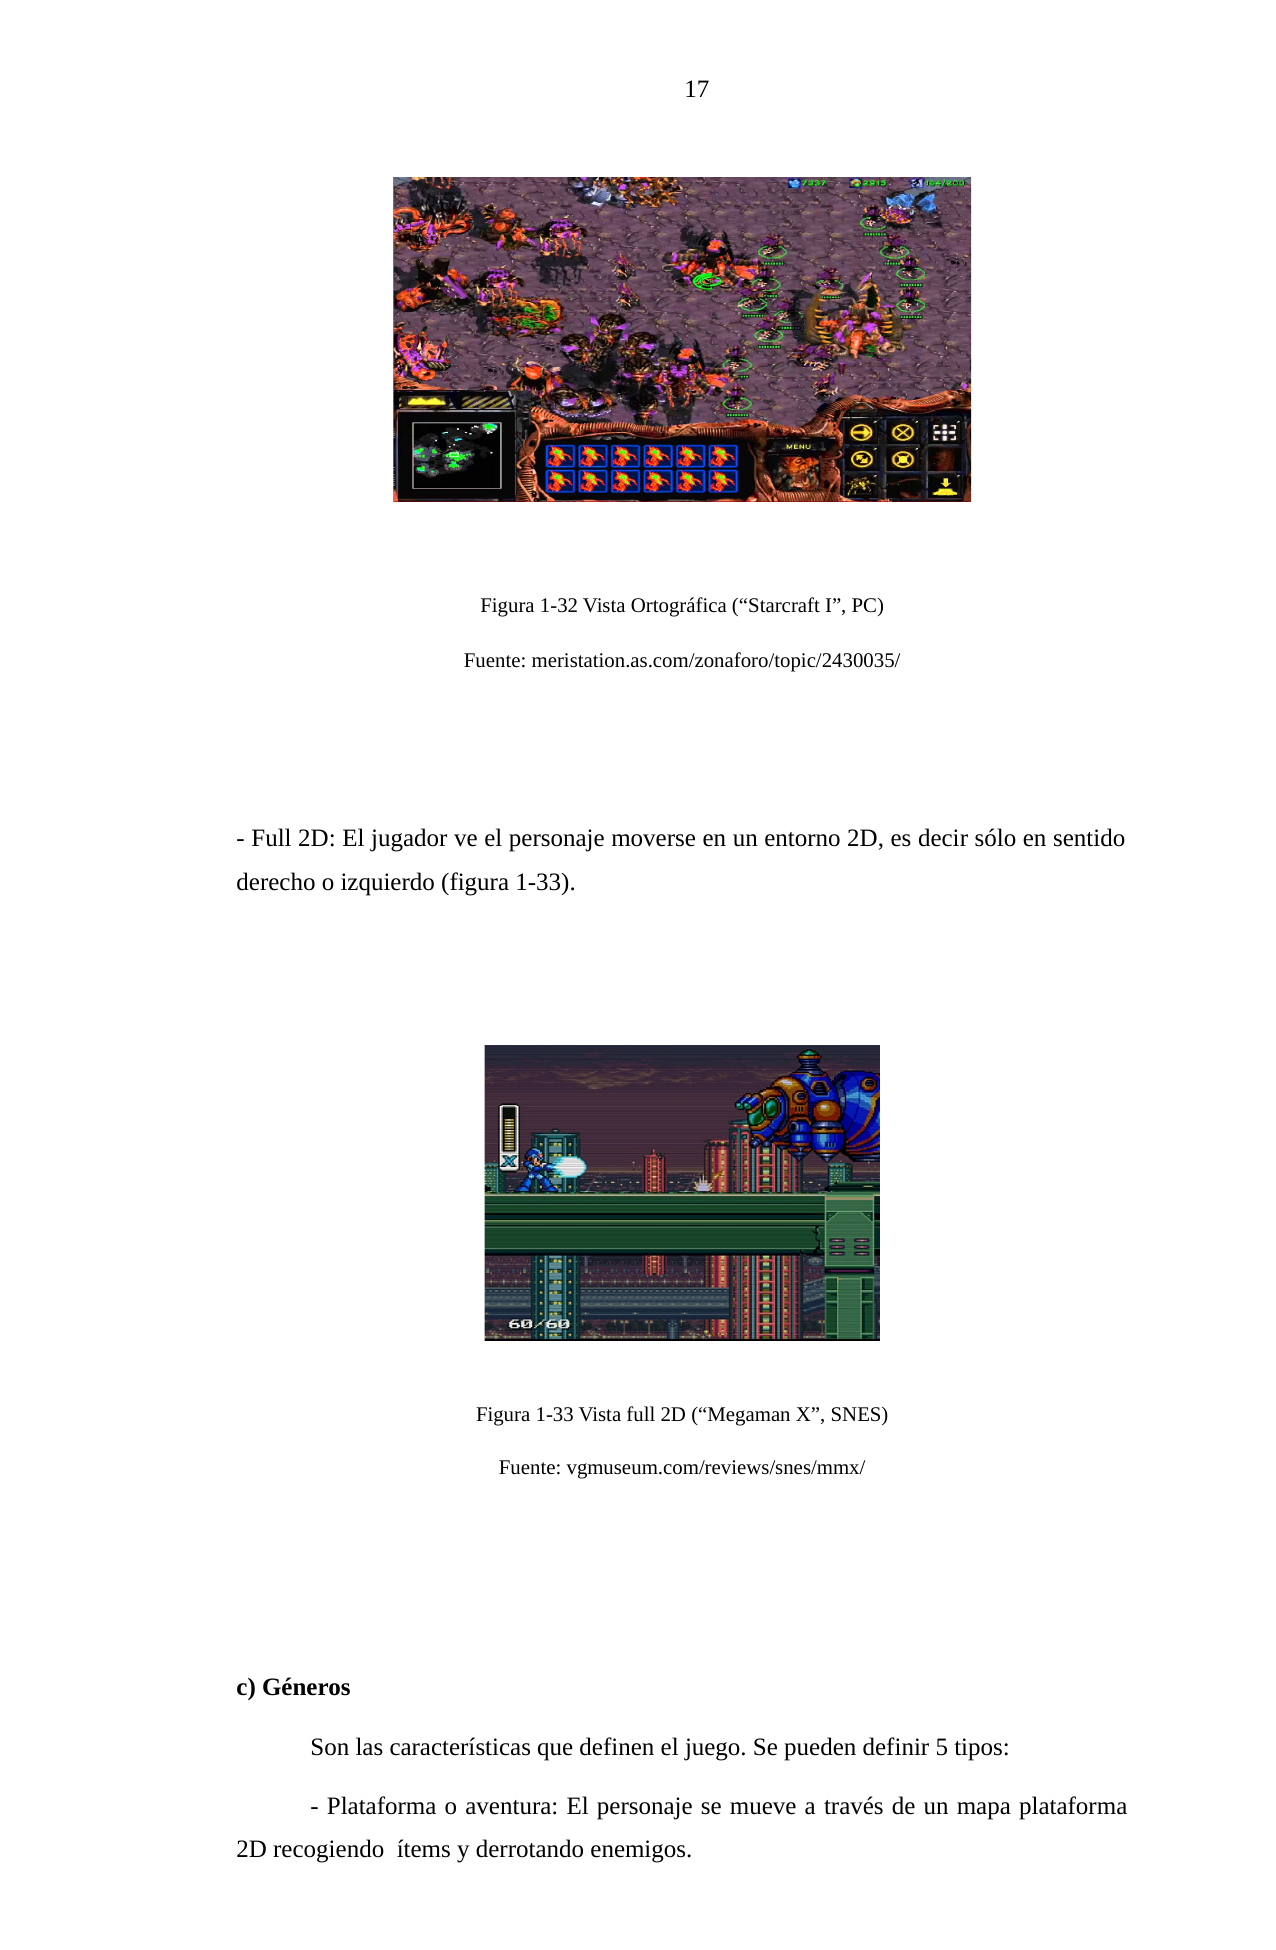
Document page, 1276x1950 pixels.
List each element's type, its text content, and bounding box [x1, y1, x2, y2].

text Son las características que definen el juego. Se pueden definir 5 tipos: [236, 1732, 1128, 1760]
text Fuente: vgmuseum.com/reviews/snes/mmx/ [236, 1455, 1128, 1479]
text - Full 2D: El jugador ve el personaje moverse en un entorno 2D, es decir sólo en sentido derecho o izquierdo (figura 1-33). [236, 823, 1128, 895]
text Figura 1-33 Vista full 2D (“Megaman X”, SNES) [236, 1402, 1128, 1426]
text c) Géneros [236, 1672, 1128, 1701]
text - Plataforma o aventura: El personaje se mueve a través de un mapa plataforma 2D recogiendo ítems y derrotando enemigos. [236, 1791, 1128, 1863]
text Fuente: meristation.as.com/zonaforo/topic/2430035/ [236, 645, 1128, 673]
text Figura 1-32 Vista Ortográfica (“Starcraft I”, PC) [236, 592, 1128, 617]
